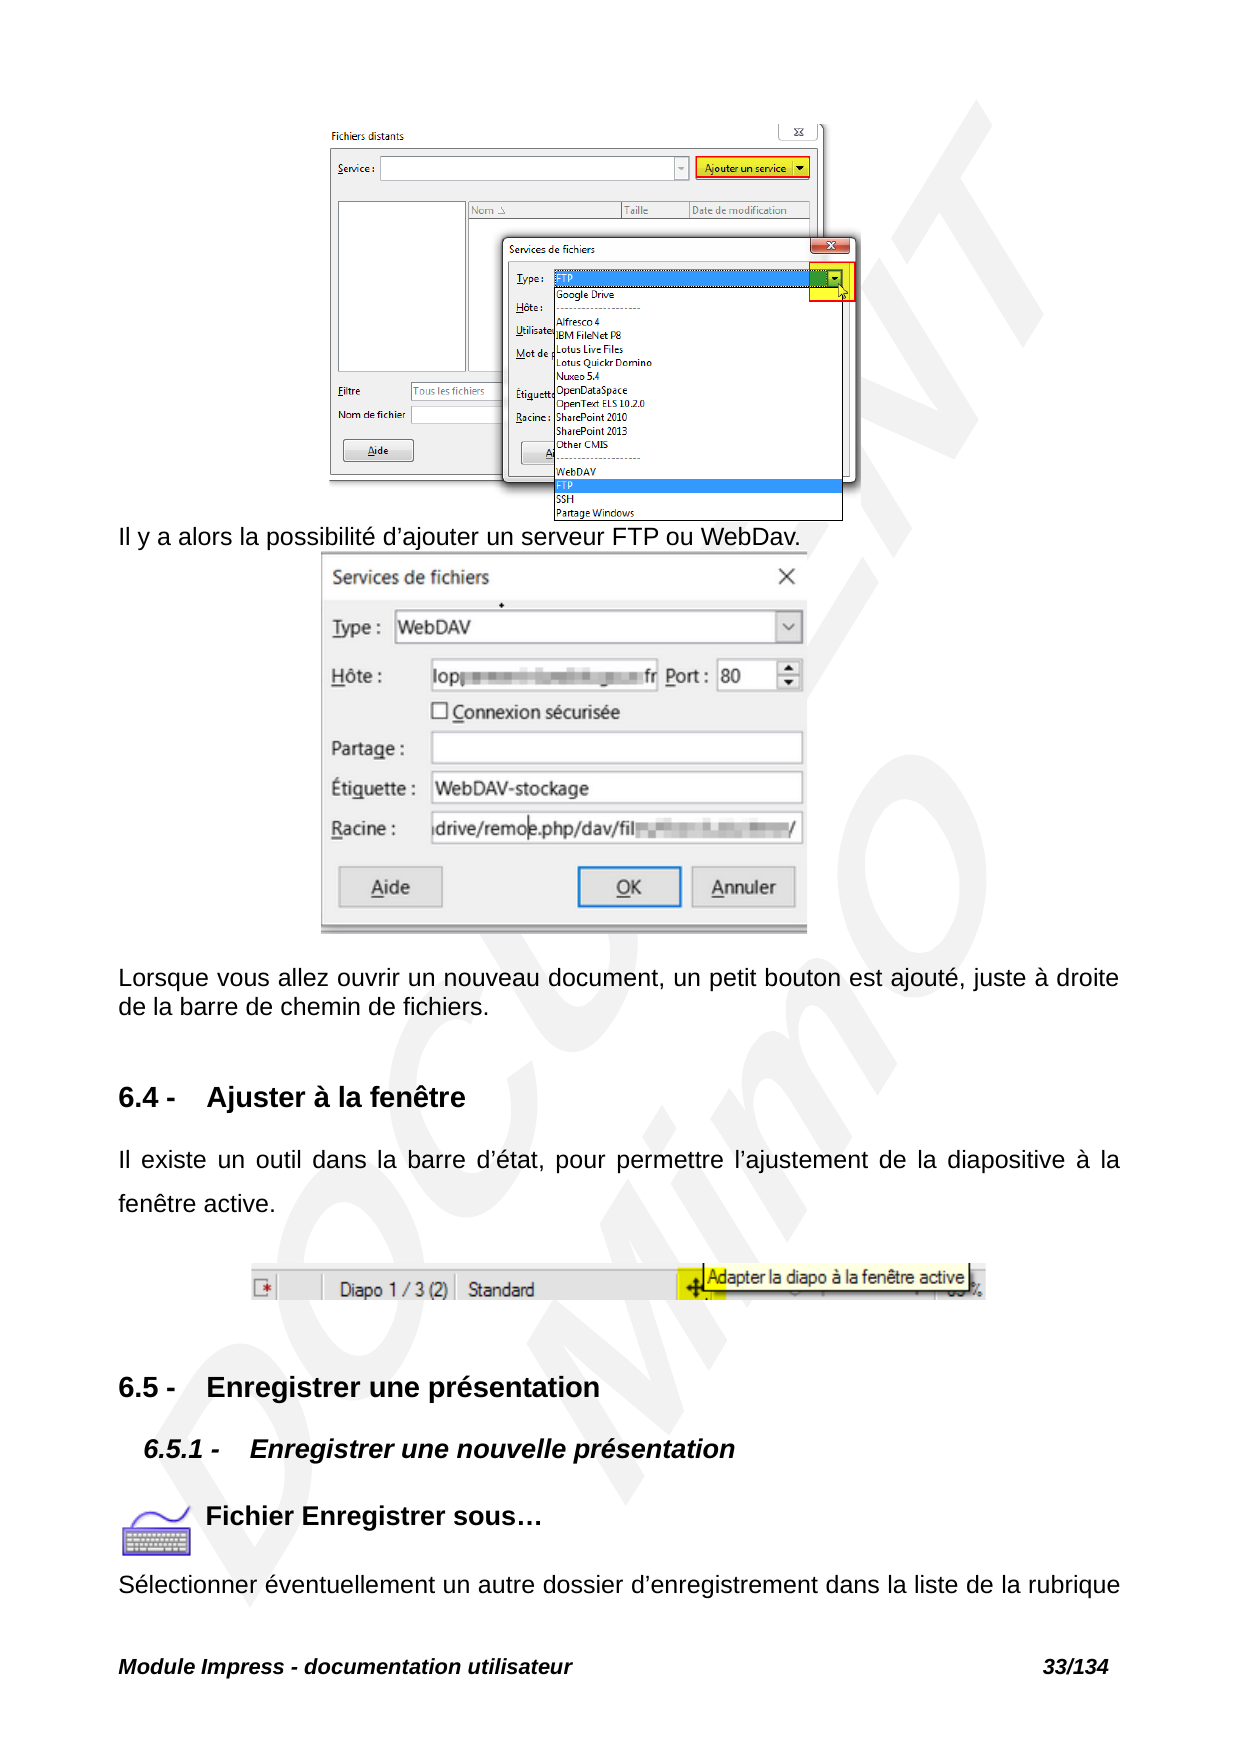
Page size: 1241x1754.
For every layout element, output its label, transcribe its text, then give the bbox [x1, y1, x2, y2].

picture [329, 124, 861, 522]
text Fichier Enregistrer sous… [194, 1500, 1122, 1531]
subtitle Enregistrer une présentation [118, 1370, 1122, 1404]
picture [118, 1495, 194, 1570]
text Il y a alors la possibilité d’ajouter un serveur FTP ou WebDav. [118, 118, 1122, 551]
picture [321, 550, 808, 934]
text Il existe un outil dans la barre d’état, pour permettre l’ajustement de la diapositive à la fenêtre active. [118, 1145, 1122, 1217]
text Sélectionner éventuellement un autre dossier d’enregistrement dans la liste de la rubrique [118, 1570, 1122, 1599]
subtitle Ajuster à la fenêtre [118, 1079, 1122, 1113]
picture [251, 1263, 986, 1300]
text Lorsque vous allez ouvrir un nouveau document, un petit bouton est ajouté, juste à droite de la barre de chemin de fichiers. [118, 962, 1122, 1021]
subtitle Enregistrer une nouvelle présentation [143, 1433, 1122, 1464]
